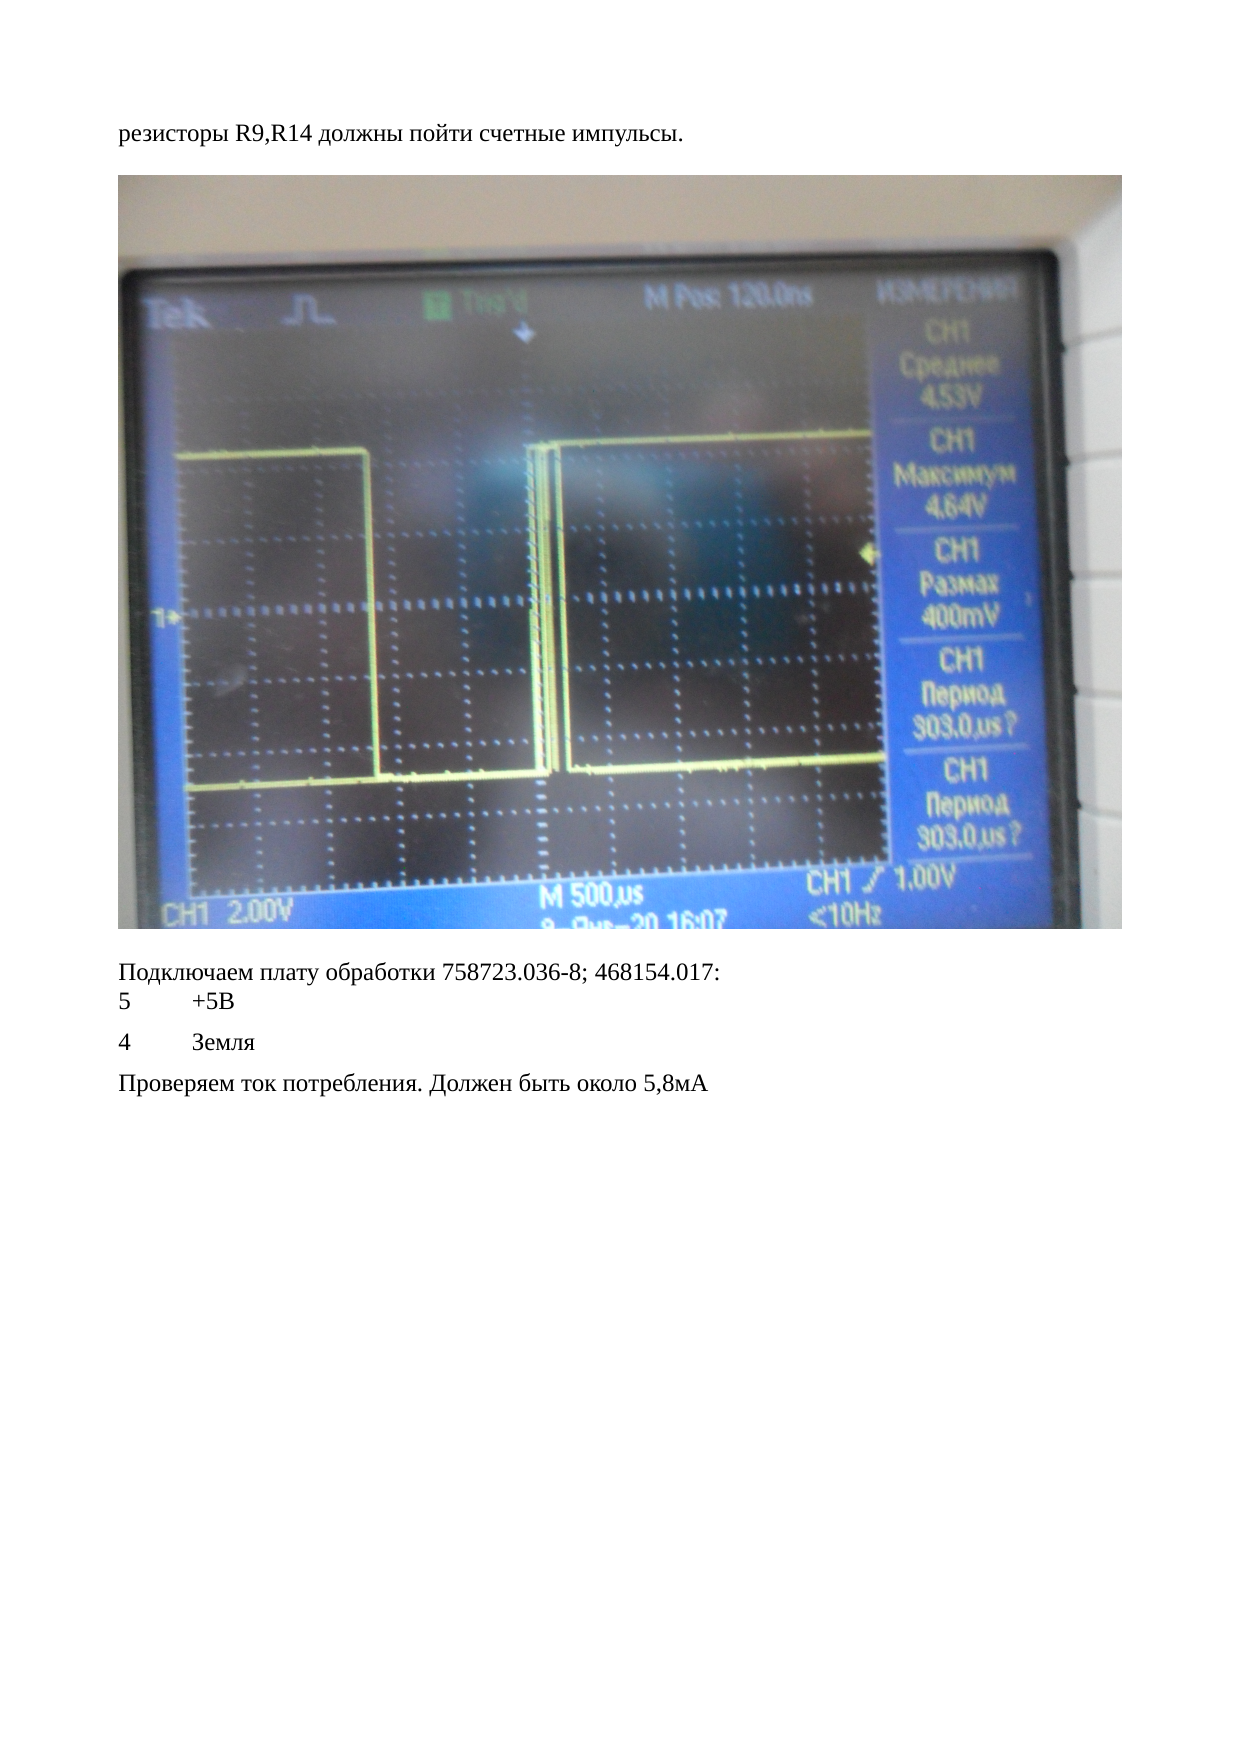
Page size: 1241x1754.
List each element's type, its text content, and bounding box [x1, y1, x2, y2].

picture [118, 175, 1122, 929]
text 4 Земля [118, 1027, 1122, 1056]
text 5 +5В [118, 986, 1122, 1015]
text Подключаем плату обработки 758723.036-8; 468154.017: [118, 957, 1122, 986]
text резисторы R9,R14 должны пойти счетные импульсы. [118, 118, 1122, 147]
text Проверяем ток потребления. Должен быть около 5,8мА [118, 1068, 1122, 1097]
